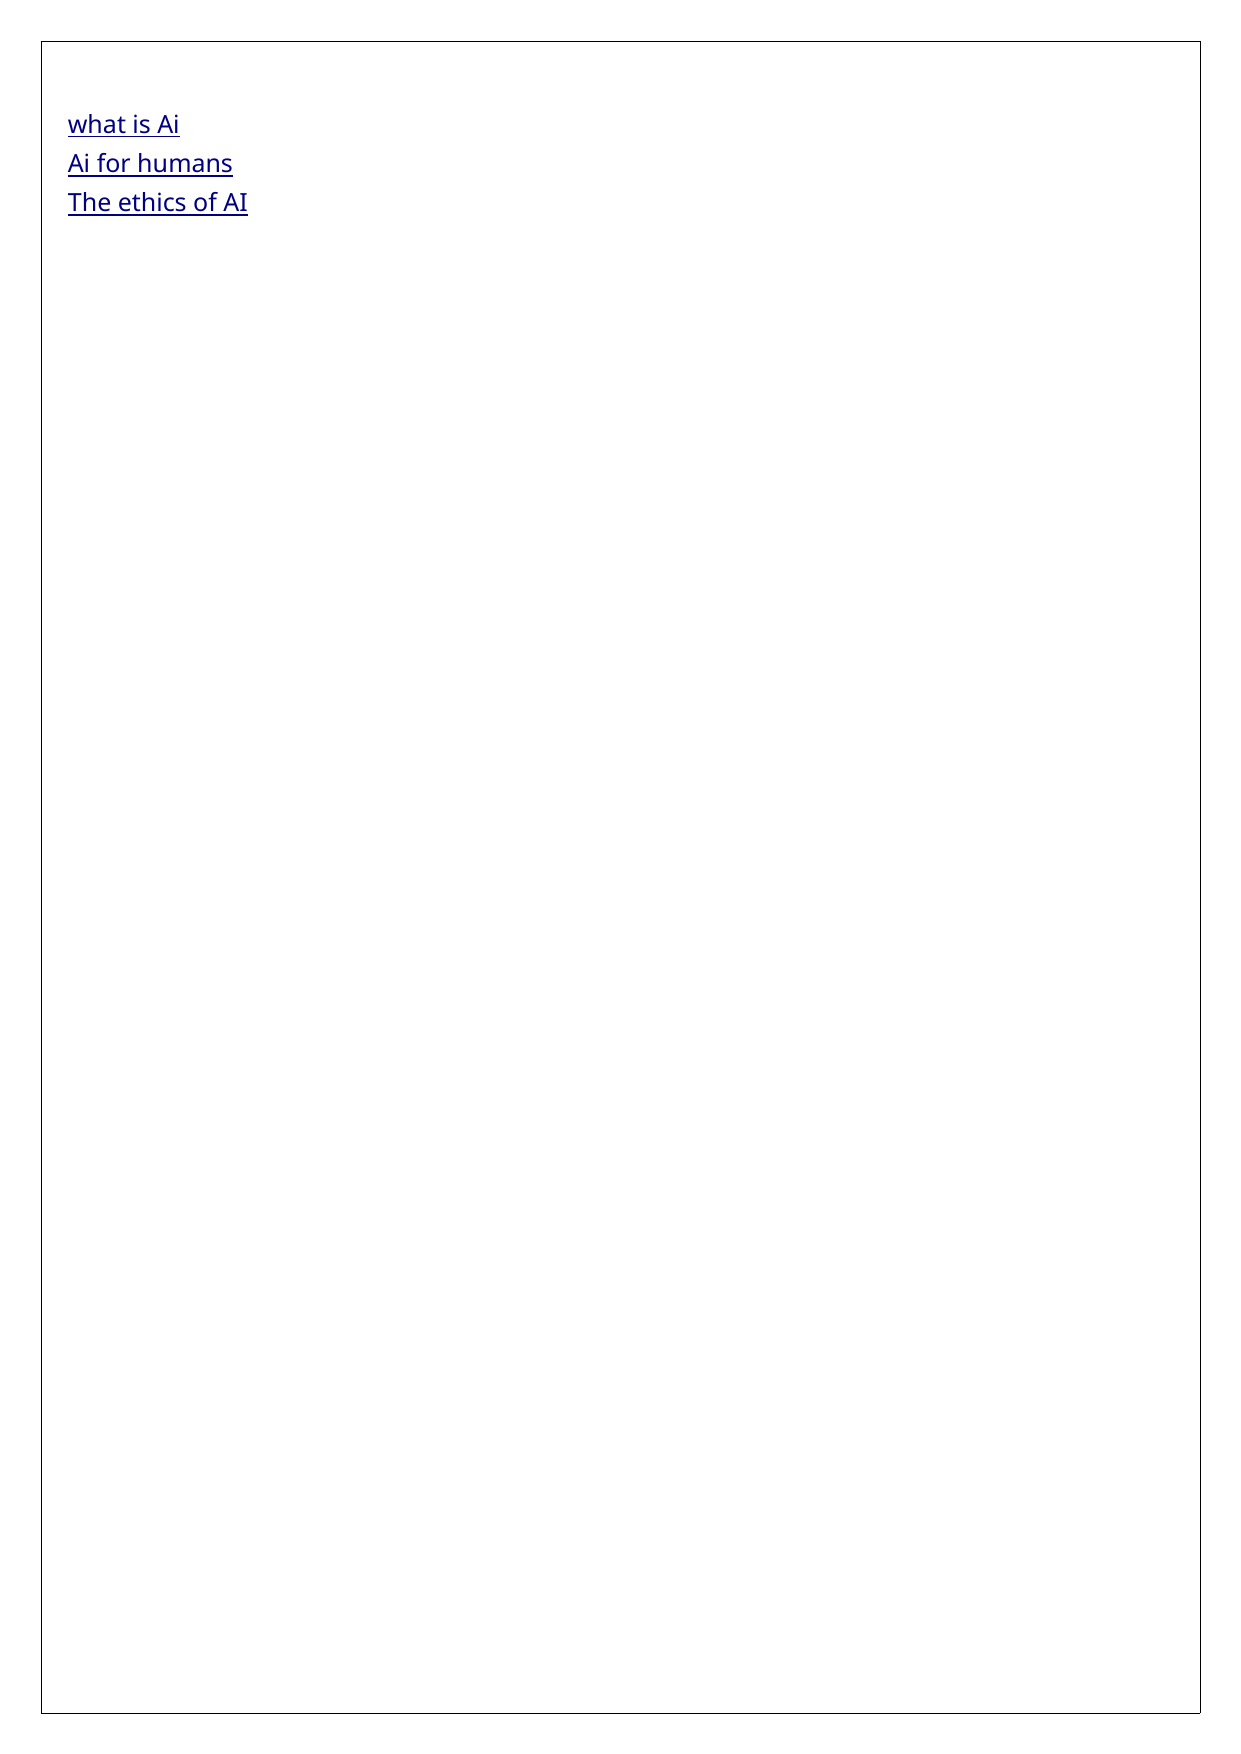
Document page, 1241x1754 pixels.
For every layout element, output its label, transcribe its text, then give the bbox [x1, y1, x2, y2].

text The ethics of AI [68, 185, 1173, 219]
text what is Ai [68, 107, 1173, 141]
text Ai for humans [68, 146, 1173, 180]
